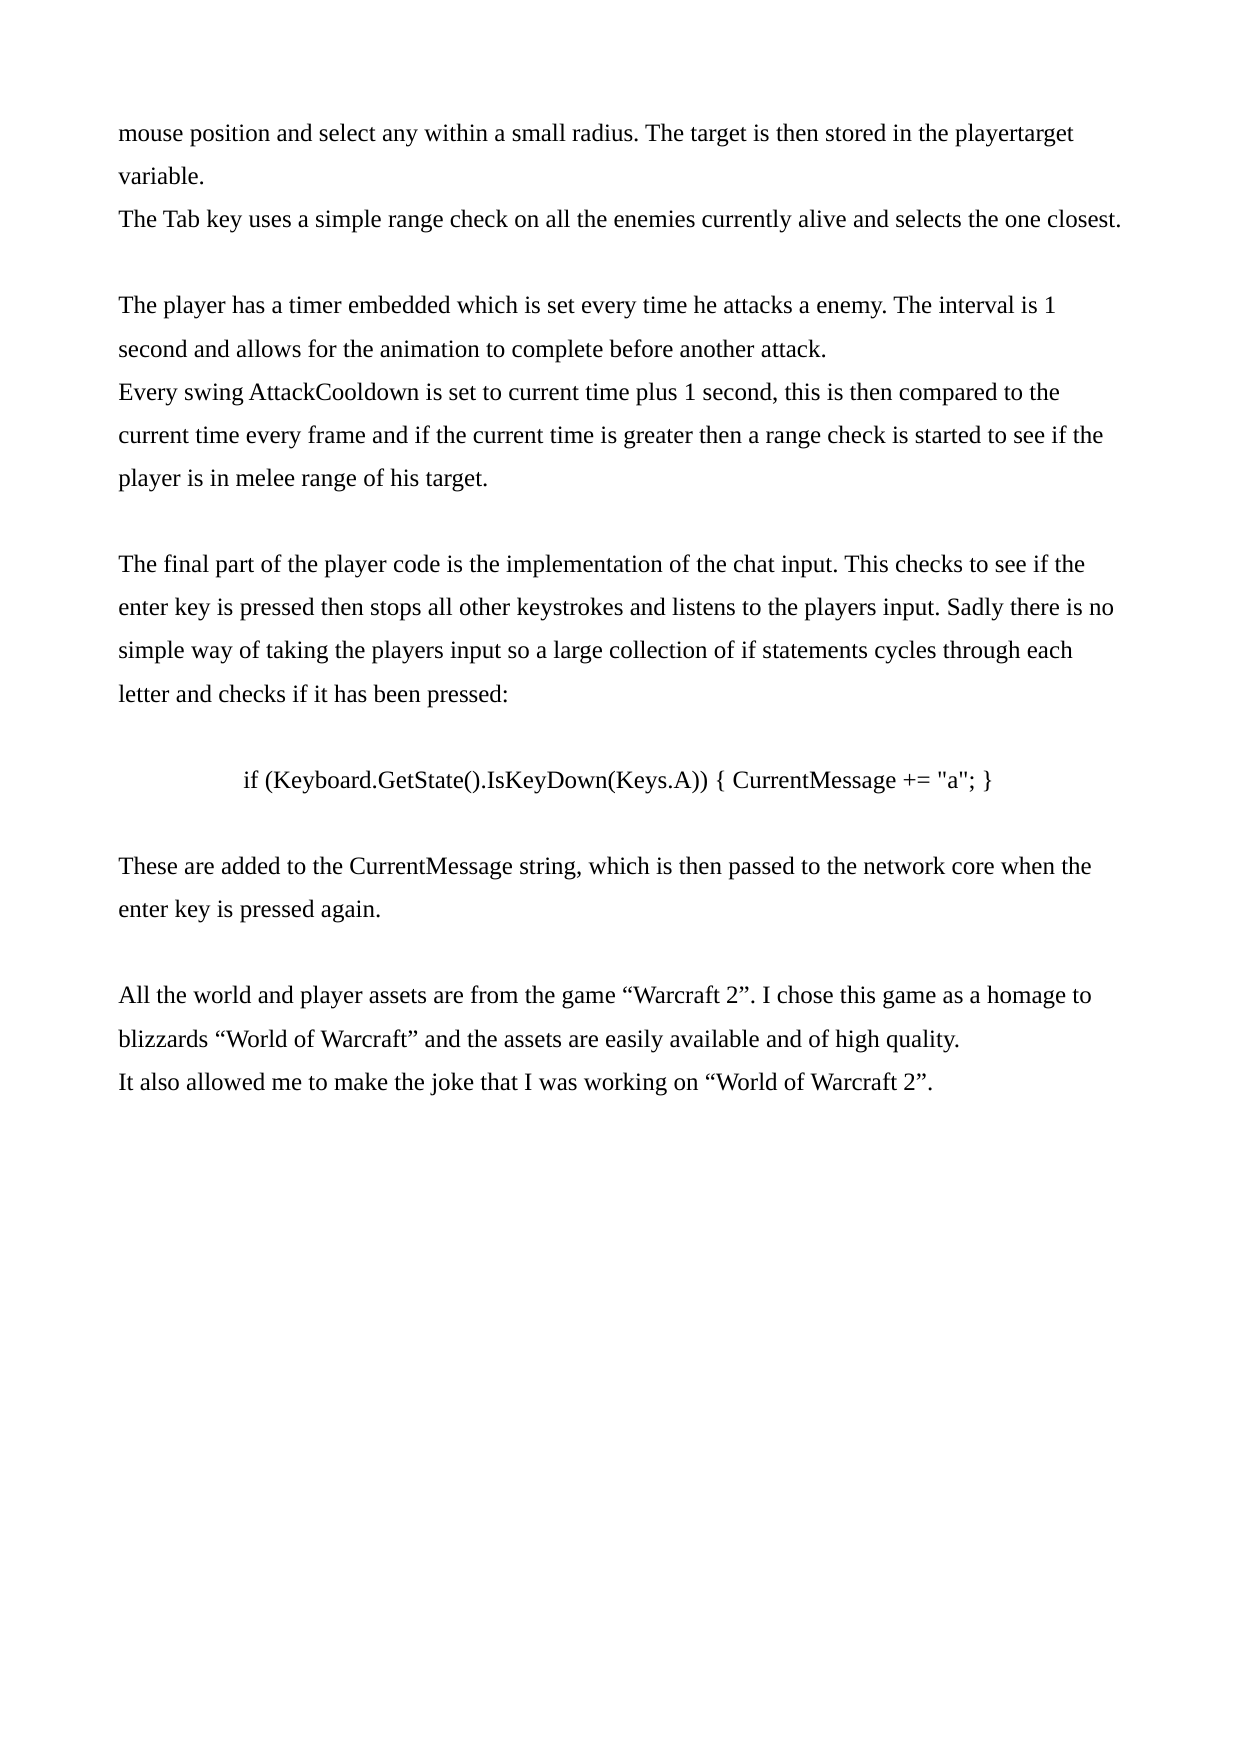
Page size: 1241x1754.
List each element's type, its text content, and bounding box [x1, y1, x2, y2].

text All the world and player assets are from the game “Warcraft 2”. I chose this game as a homage to blizzards “World of Warcraft” and the assets are easily available and of high quality. [118, 981, 1122, 1052]
text The final part of the player code is the implementation of the chat input. This checks to see if the enter key is pressed then stops all other keystrokes and listens to the players input. Sadly there is no simple way of taking the players input so a large collection of if statements cycles through each letter and checks if it has been pressed: [118, 549, 1122, 707]
text The player has a timer embedded which is set every time he attacks a enemy. The interval is 1 second and allows for the animation to complete before another attack. Every swing AttackCooldown is set to current time plus 1 second, this is then compared to the current time every frame and if the current time is greater then a range check is started to see if the player is in melee range of his target. [118, 291, 1122, 492]
text mouse position and select any within a small radius. The target is then stored in the playertarget variable. [118, 118, 1122, 190]
text These are added to the CurrentMessage string, which is then passed to the network core when the enter key is pressed again. [118, 851, 1122, 923]
text It also allowed me to make the joke that I was working on “World of Warcraft 2”. [118, 1067, 1122, 1096]
text The Tab key uses a simple range check on all the enemies currently alive and selects the one closest. [118, 204, 1122, 233]
text if (Keyboard.GetState().IsKeyDown(Keys.A)) { CurrentMessage += "a"; } [118, 765, 1122, 794]
